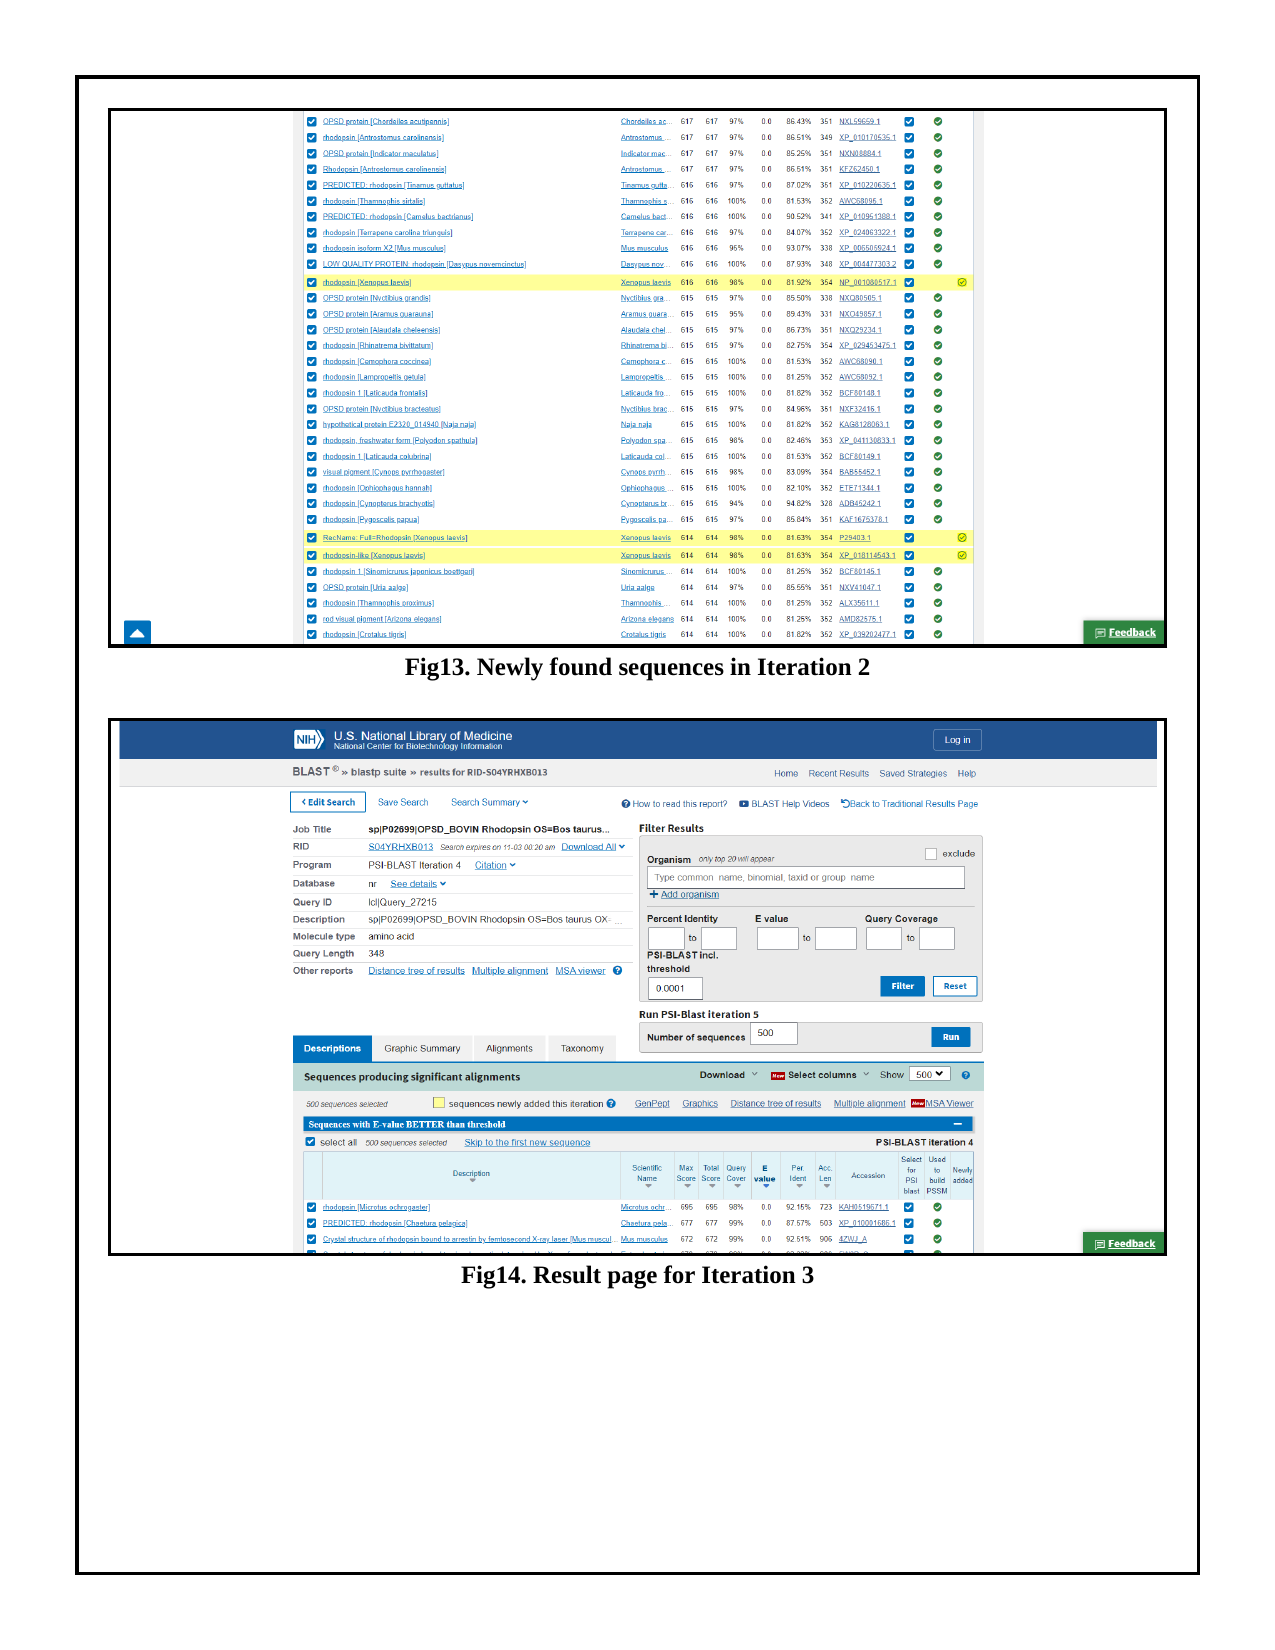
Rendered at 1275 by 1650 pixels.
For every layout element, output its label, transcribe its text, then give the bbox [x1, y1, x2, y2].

text Fig14. Result page for Iteration 3 [108, 1256, 1167, 1289]
text Fig13. Newly found sequences in Iteration 2 [108, 648, 1167, 681]
